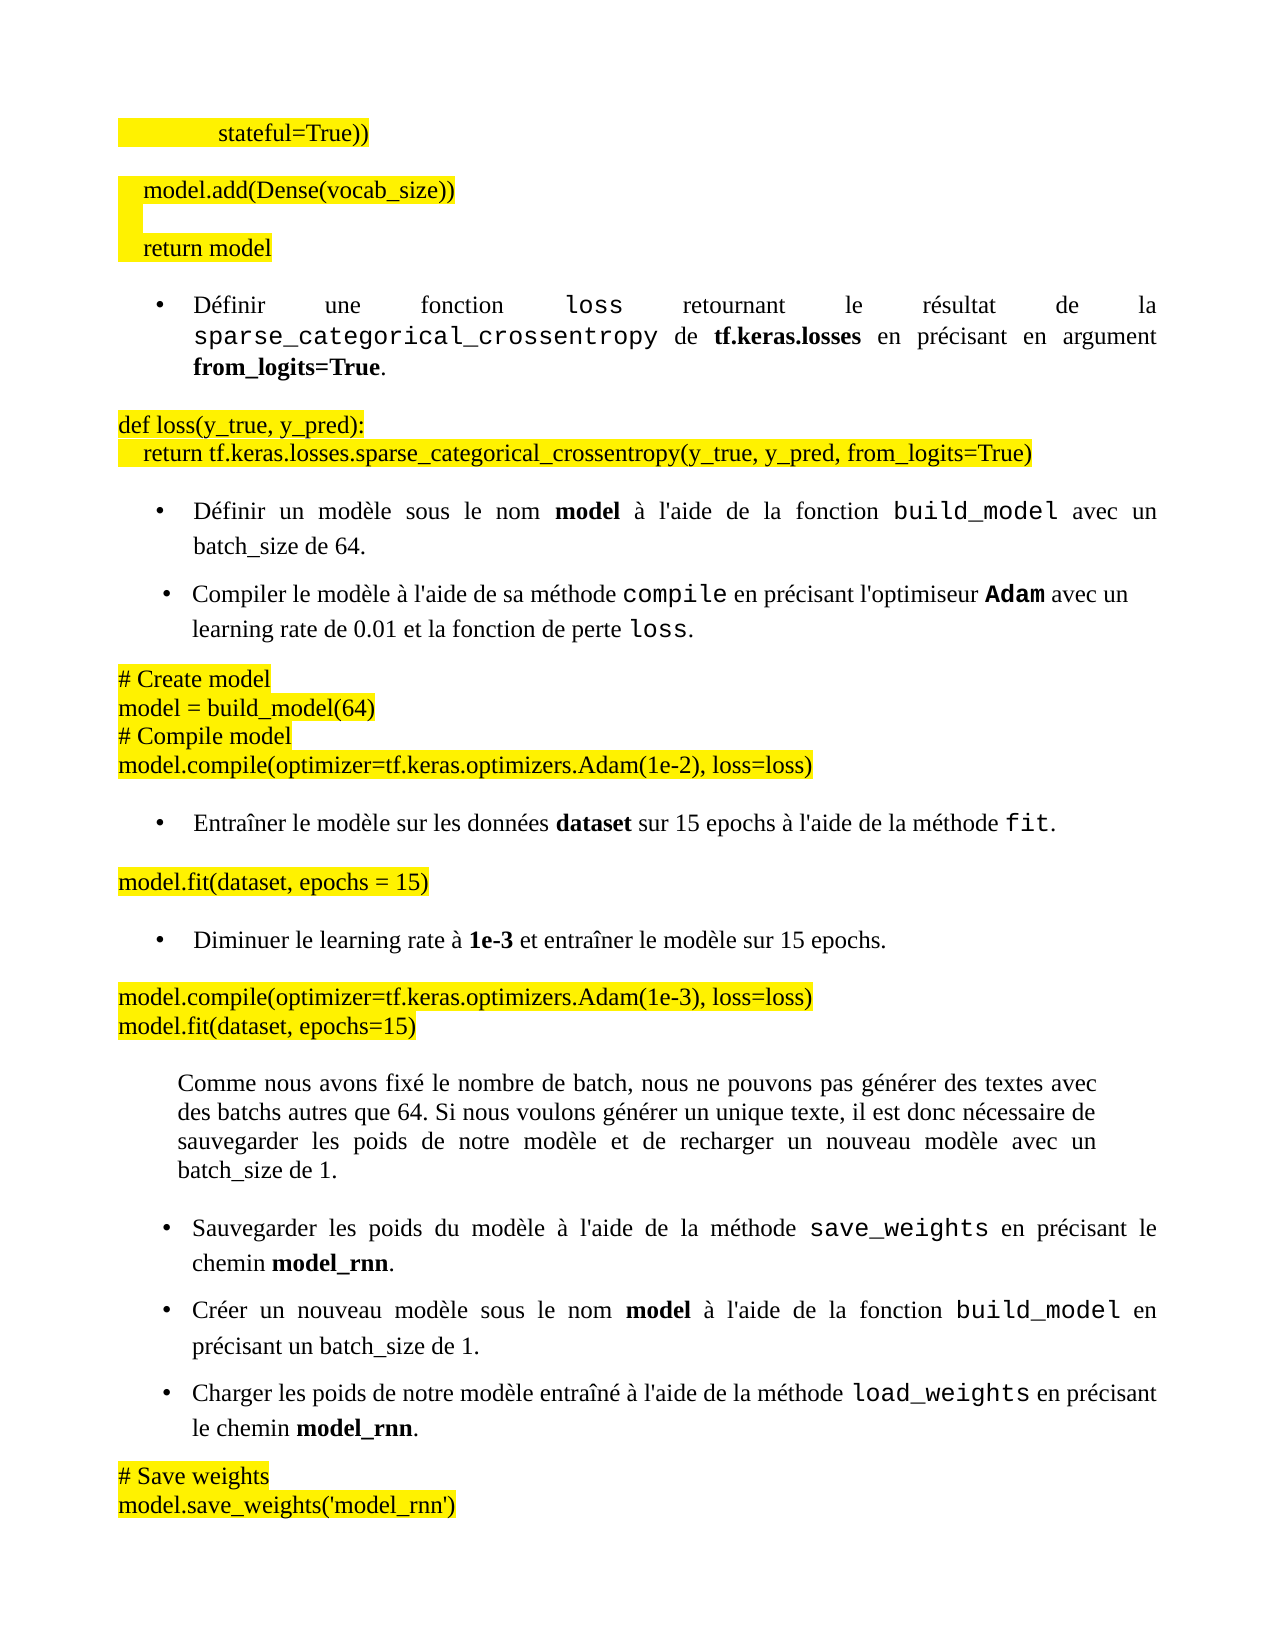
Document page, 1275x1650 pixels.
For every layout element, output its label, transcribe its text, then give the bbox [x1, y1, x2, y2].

text return model [118, 233, 1157, 262]
text # Save weights [118, 1461, 1157, 1490]
text model = build_model(64) [118, 693, 1157, 721]
text model.compile(optimizer=tf.keras.optimizers.Adam(1e-3), loss=loss) [118, 982, 1157, 1011]
text def loss(y_true, y_pred): [118, 410, 1157, 438]
list Diminuer le learning rate à 1e-3 et entraîner le modèle sur 15 epochs. [156, 925, 1157, 953]
text model.fit(dataset, epochs = 15) [118, 867, 1157, 896]
text return tf.keras.losses.sparse_categorical_crossentropy(y_true, y_pred, from_logits=True) [118, 438, 1157, 467]
list Compiler le modèle à l'aide de sa méthode compile en précisant l'optimiseur Adam avec un learning rate de 0.01 et la fonction de perte loss. [162, 579, 1157, 645]
text model.save_weights('model_rnn') [118, 1490, 1157, 1518]
list Définir un modèle sous le nom model à l'aide de la fonction build_model avec un batch_size de 64. [156, 496, 1157, 560]
list Créer un nouveau modèle sous le nom model à l'aide de la fonction build_model en précisant un batch_size de 1. [162, 1296, 1157, 1359]
text # Compile model [118, 721, 1157, 750]
list Sauvegarder les poids du modèle à l'aide de la méthode save_weights en précisant le chemin model_rnn. [162, 1213, 1157, 1277]
text stateful=True)) [118, 118, 1157, 147]
list Définir une fonction loss retournant le résultat de la sparse_categorical_crossentropy de tf.keras.losses en précisant en argument from_logits=True. [156, 291, 1157, 381]
list Entraîner le modèle sur les données dataset sur 15 epochs à l'aide de la méthode fit. [156, 808, 1157, 838]
list Charger les poids de notre modèle entraîné à l'aide de la méthode load_weights en précisant le chemin model_rnn. [162, 1378, 1157, 1442]
text model.compile(optimizer=tf.keras.optimizers.Adam(1e-2), loss=loss) [118, 750, 1157, 779]
text model.add(Dense(vocab_size)) [118, 176, 1157, 204]
text # Create model [118, 664, 1157, 693]
text Comme nous avons fixé le nombre de batch, nous ne pouvons pas générer des textes avec des batchs autres que 64. Si nous voulons générer un unique texte, il est donc nécessaire de sauvegarder les poids de notre modèle et de recharger un nouveau modèle avec un batch_size de 1. [177, 1068, 1098, 1183]
text model.fit(dataset, epochs=15) [118, 1011, 1157, 1040]
